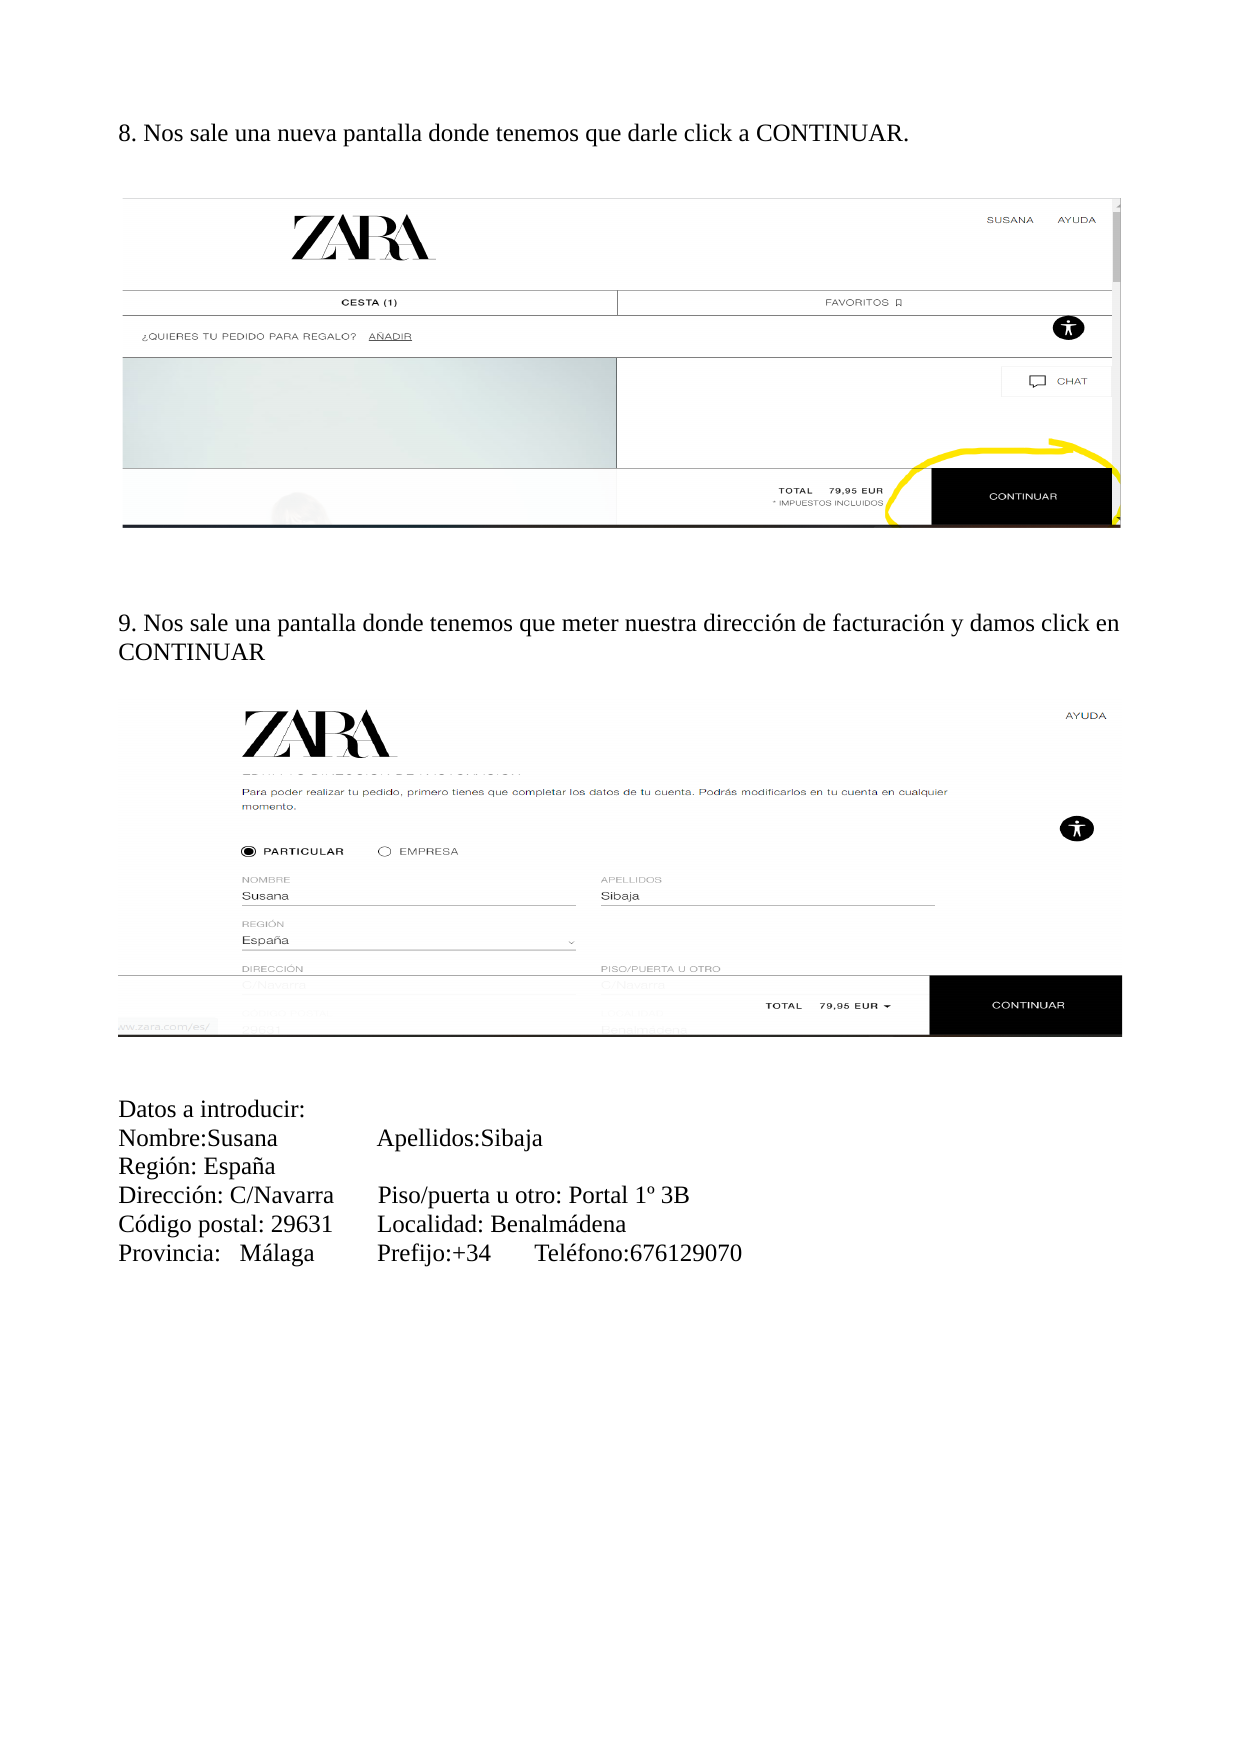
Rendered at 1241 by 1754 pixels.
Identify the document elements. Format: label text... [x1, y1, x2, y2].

picture [122, 198, 1127, 551]
text Código postal: 29631 Localidad: Benalmádena [118, 1209, 1122, 1238]
picture [118, 698, 1123, 1037]
text 9. Nos sale una pantalla donde tenemos que meter nuestra dirección de facturación y damos click en CONTINUAR [118, 608, 1122, 665]
text Región: España [118, 1151, 1122, 1180]
text Datos a introducir: [118, 1094, 1122, 1123]
text 8. Nos sale una nueva pantalla donde tenemos que darle click a CONTINUAR. [118, 118, 1122, 147]
text Dirección: C/Navarra Piso/puerta u otro: Portal 1º 3B [118, 1180, 1122, 1209]
text Provincia: Málaga Prefijo:+34 Teléfono:676129070 [118, 1238, 1122, 1266]
text Nombre:Susana Apellidos:Sibaja [118, 1123, 1122, 1151]
